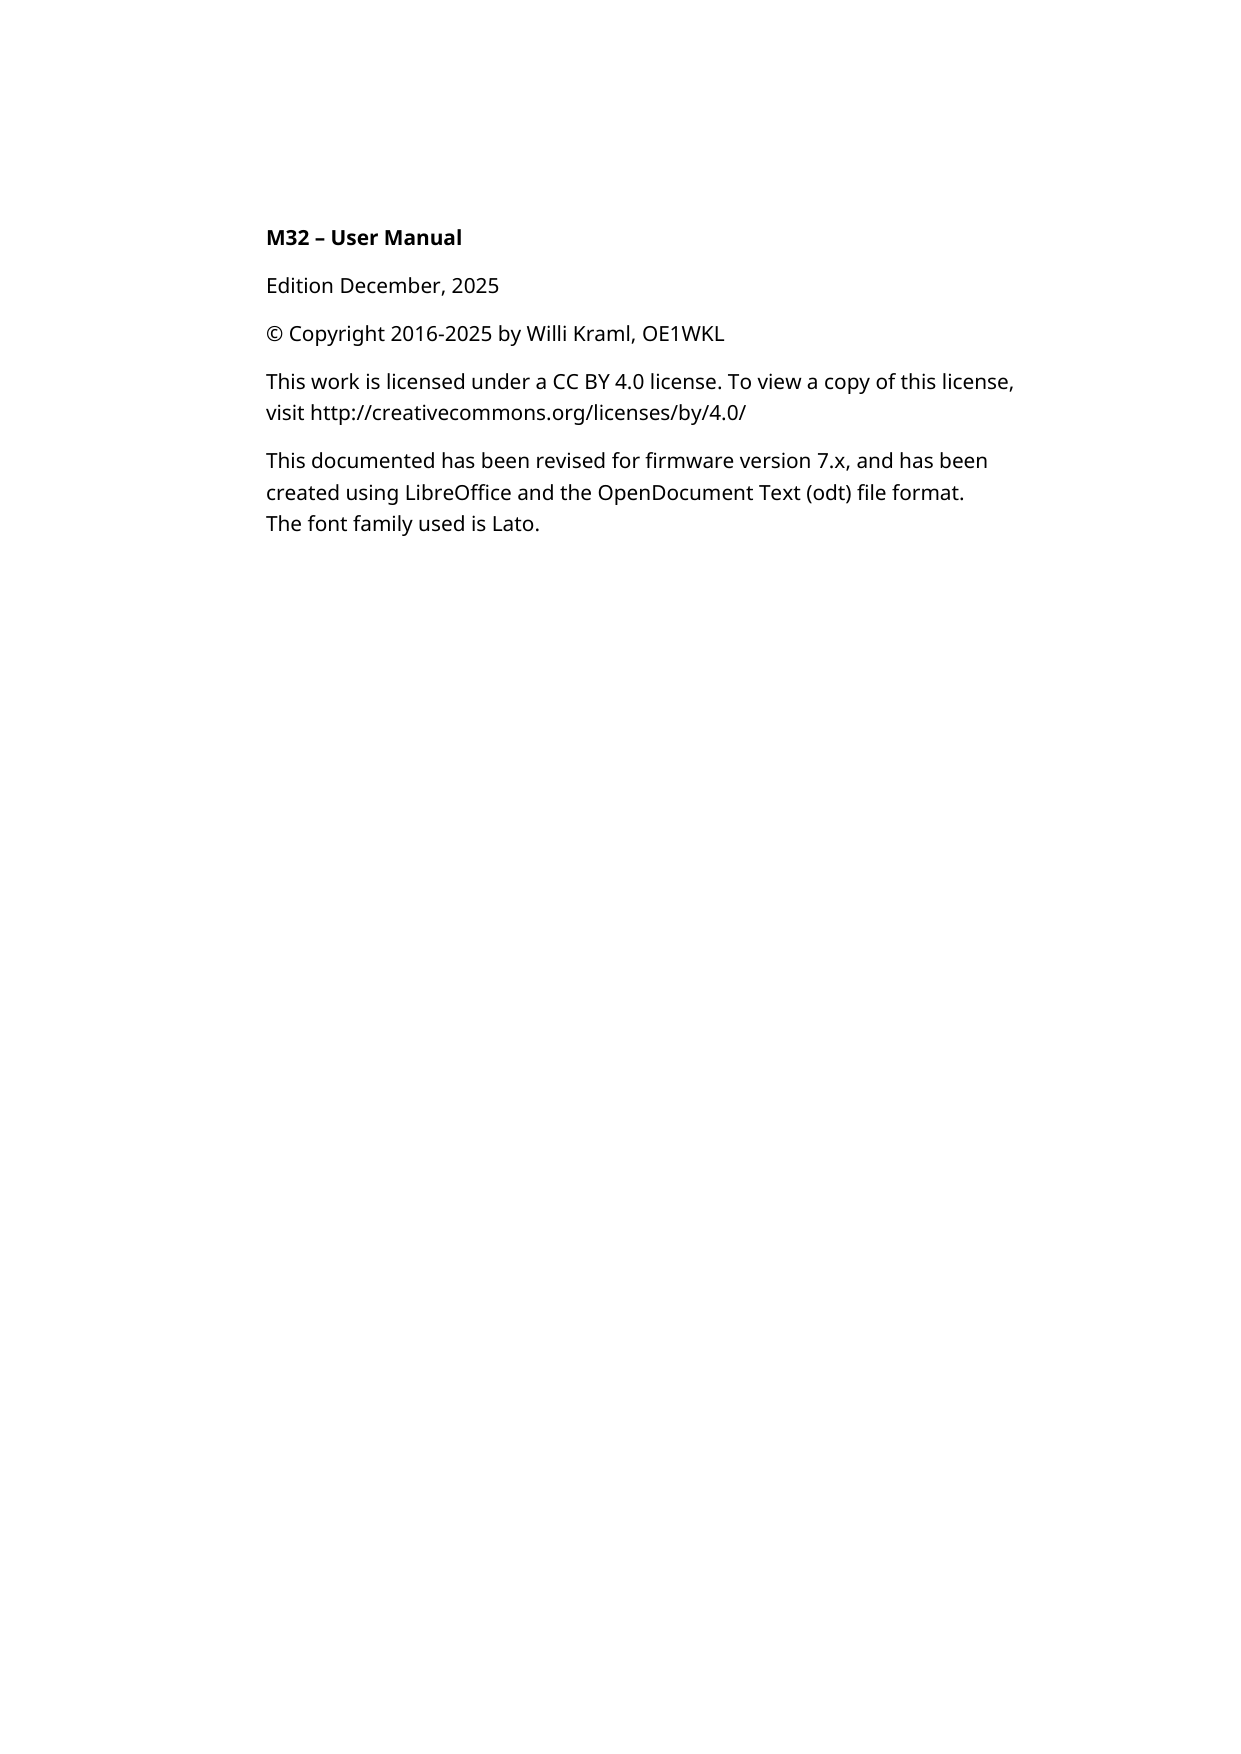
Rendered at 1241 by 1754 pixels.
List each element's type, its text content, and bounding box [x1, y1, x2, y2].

text Edition December, 2025 [266, 271, 1033, 300]
text This documented has been revised for firmware version 7.x, and has been created using LibreOffice and the OpenDocument Text (odt) file format. The font family used is Lato. [266, 446, 1033, 537]
text © Copyright 2016-2025 by Willi Kraml, OE1WKL [266, 319, 1033, 348]
text This work is licensed under a CC BY 4.0 license. To view a copy of this license, visit http://creativecommons.org/licenses/by/4.0/ [266, 367, 1033, 427]
text M32 – User Manual [266, 223, 1033, 252]
